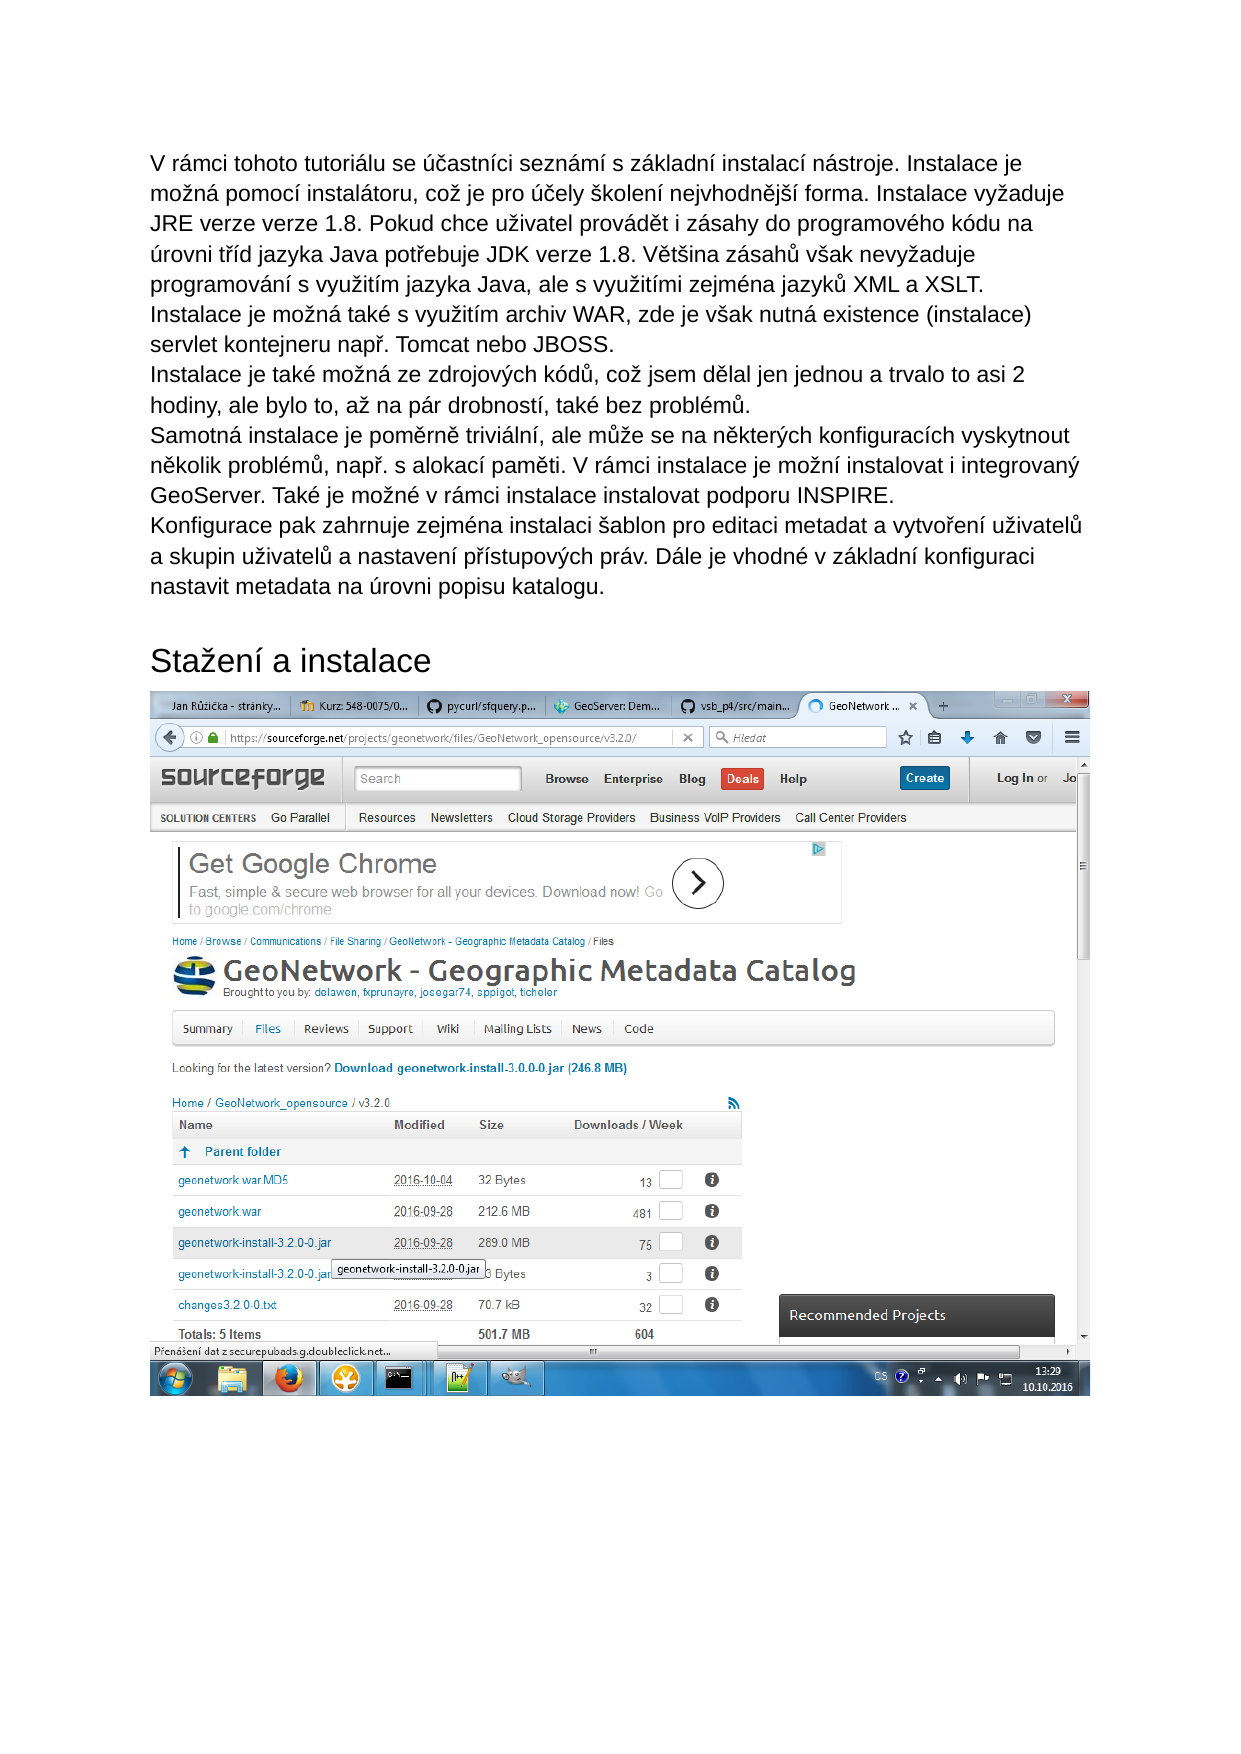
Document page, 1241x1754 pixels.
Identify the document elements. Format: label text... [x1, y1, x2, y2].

text Instalace je možná také s využitím archiv WAR, zde je však nutná existence (instalace) servlet kontejneru např. Tomcat nebo JBOSS. [150, 301, 1090, 358]
subtitle Stažení a instalace [150, 641, 1090, 679]
text Samotná instalace je poměrně triviální, ale může se na některých konfiguracích vyskytnout několik problémů, např. s alokací paměti. V rámci instalace je možní instalovat i integrovaný GeoServer. Také je možné v rámci instalace instalovat podporu INSPIRE. [150, 422, 1090, 509]
text Konfigurace pak zahrnuje zejména instalaci šablon pro editaci metadat a vytvoření uživatelů a skupin uživatelů a nastavení přístupových práv. Dále je vhodné v základní konfiguraci nastavit metadata na úrovni popisu katalogu. [150, 512, 1090, 599]
text V rámci tohoto tutoriálu se účastníci seznámí s základní instalací nástroje. Instalace je možná pomocí instalátoru, což je pro účely školení nejvhodnější forma. Instalace vyžaduje JRE verze verze 1.8. Pokud chce uživatel provádět i zásahy do programového kódu na úrovni tříd jazyka Java potřebuje JDK verze 1.8. Většina zásahů však nevyžaduje programování s využitím jazyka Java, ale s využitími zejména jazyků XML a XSLT. [150, 150, 1090, 297]
picture [150, 691, 1091, 1396]
text Instalace je také možná ze zdrojových kódů, což jsem dělal jen jednou a trvalo to asi 2 hodiny, ale bylo to, až na pár drobností, také bez problémů. [150, 361, 1090, 418]
